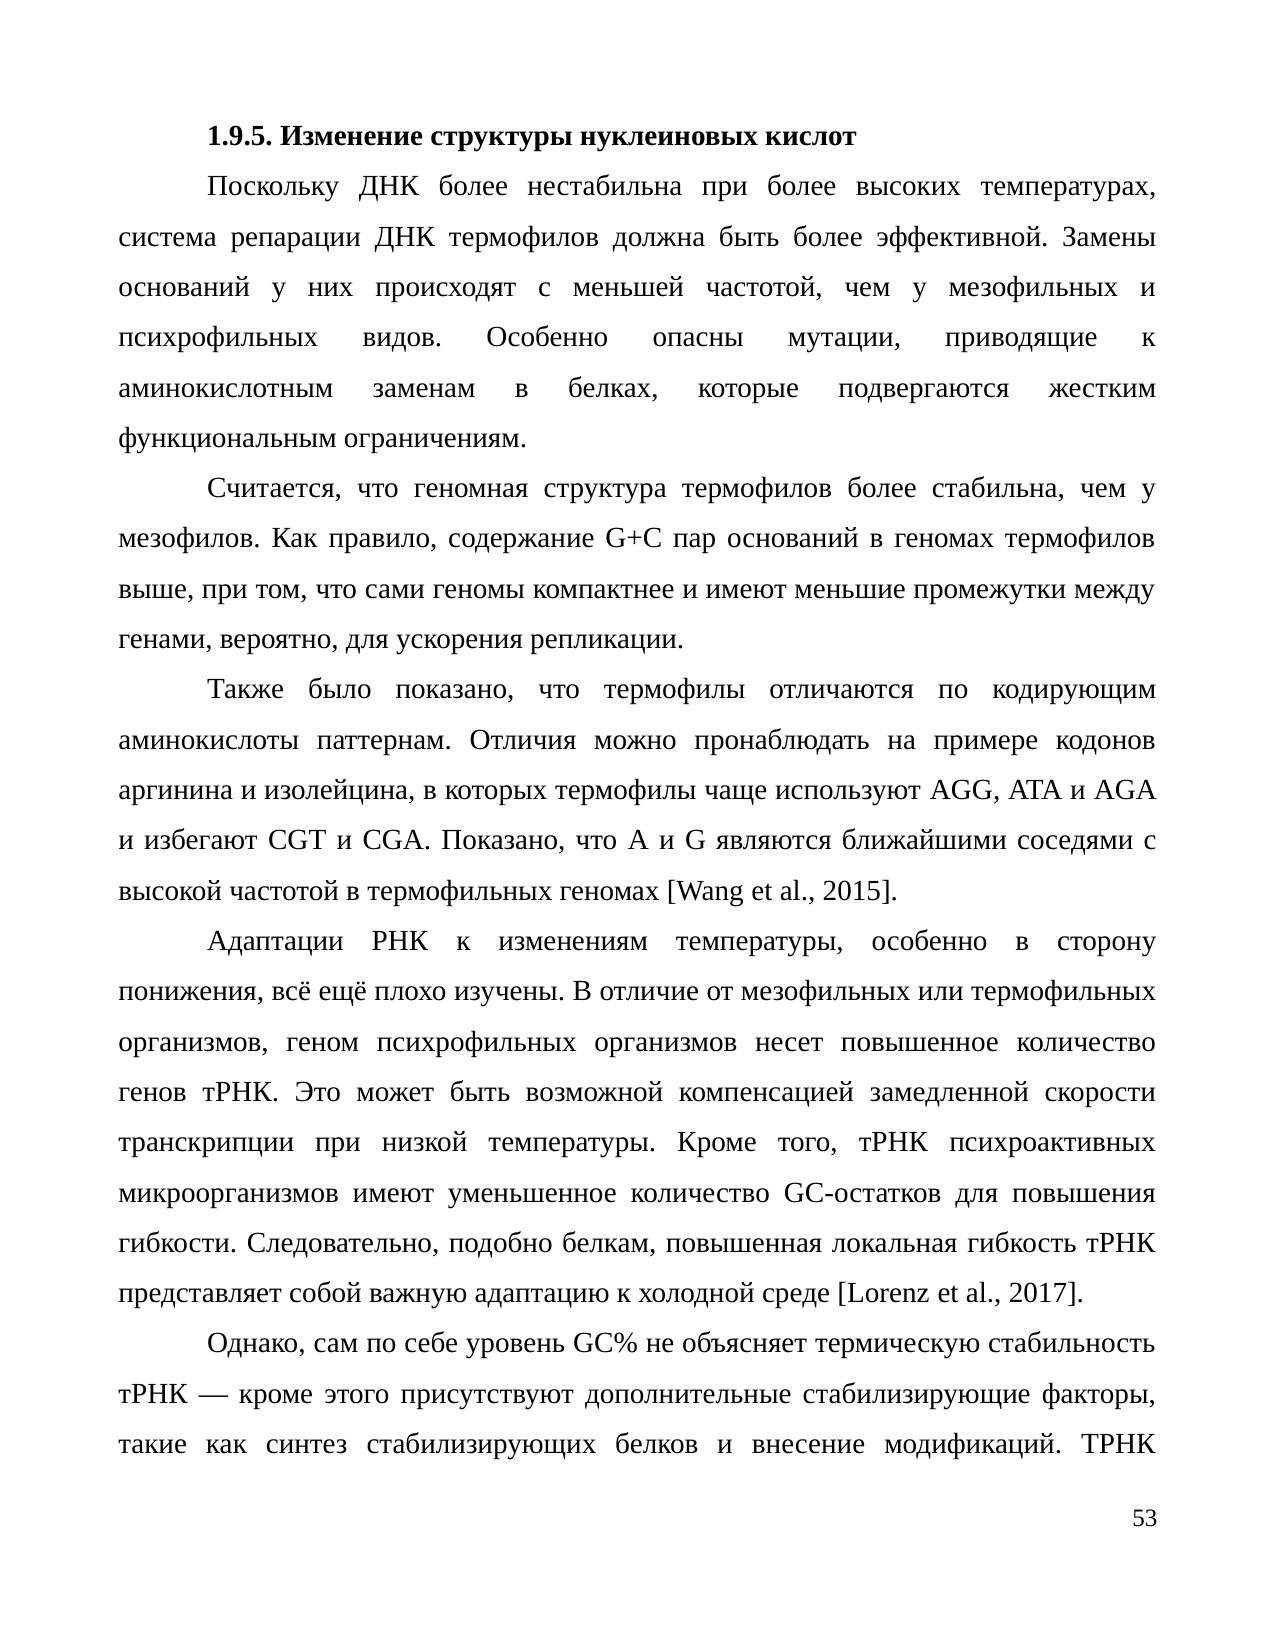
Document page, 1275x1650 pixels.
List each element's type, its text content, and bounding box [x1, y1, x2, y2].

subtitle 1.9.5. Изменение структуры нуклеиновых кислот [118, 118, 1157, 152]
text Считается, что геномная структура термофилов более стабильна, чем у мезофилов. Как правило, содержание G+C пар оснований в геномах термофилов выше, при том, что сами геномы компактнее и имеют меньшие промежутки между генами, вероятно, для ускорения репликации. [118, 470, 1157, 655]
text Поскольку ДНК более нестабильна при более высоких температурах, система репарации ДНК термофилов должна быть более эффективной. Замены оснований у них происходят с меньшей частотой, чем у мезофильных и психрофильных видов. Особенно опасны мутации, приводящие к аминокислотным заменам в белках, которые подвергаются жестким функциональным ограничениям. [118, 168, 1157, 453]
text Однако, сам по себе уровень GC% не объясняет термическую стабильность тРНК — кроме этого присутствуют дополнительные стабилизирующие факторы, такие как синтез стабилизирующих белков и внесение модификаций. ТРНК [118, 1326, 1157, 1460]
text Адаптации РНК к изменениям температуры, особенно в сторону понижения, всё ещё плохо изучены. В отличие от мезофильных или термофильных организмов, геном психрофильных организмов несет повышенное количество генов тРНК. Это может быть возможной компенсацией замедленной скорости транскрипции при низкой температуры. Кроме того, тРНК психроактивных микроорганизмов имеют уменьшенное количество GC-остатков для повышения гибкости. Следовательно, подобно белкам, повышенная локальная гибкость тРНК представляет собой важную адаптацию к холодной среде [Lorenz et al., 2017]. [118, 923, 1157, 1309]
text Также было показано, что термофилы отличаются по кодирующим аминокислоты паттернам. Отличия можно пронаблюдать на примере кодонов аргинина и изолейцина, в которых термофилы чаще используют AGG, ATA и AGA и избегают CGT и CGA. Показано, что A и G являются ближайшими соседями с высокой частотой в термофильных геномах [Wang et al., 2015]. [118, 672, 1157, 906]
